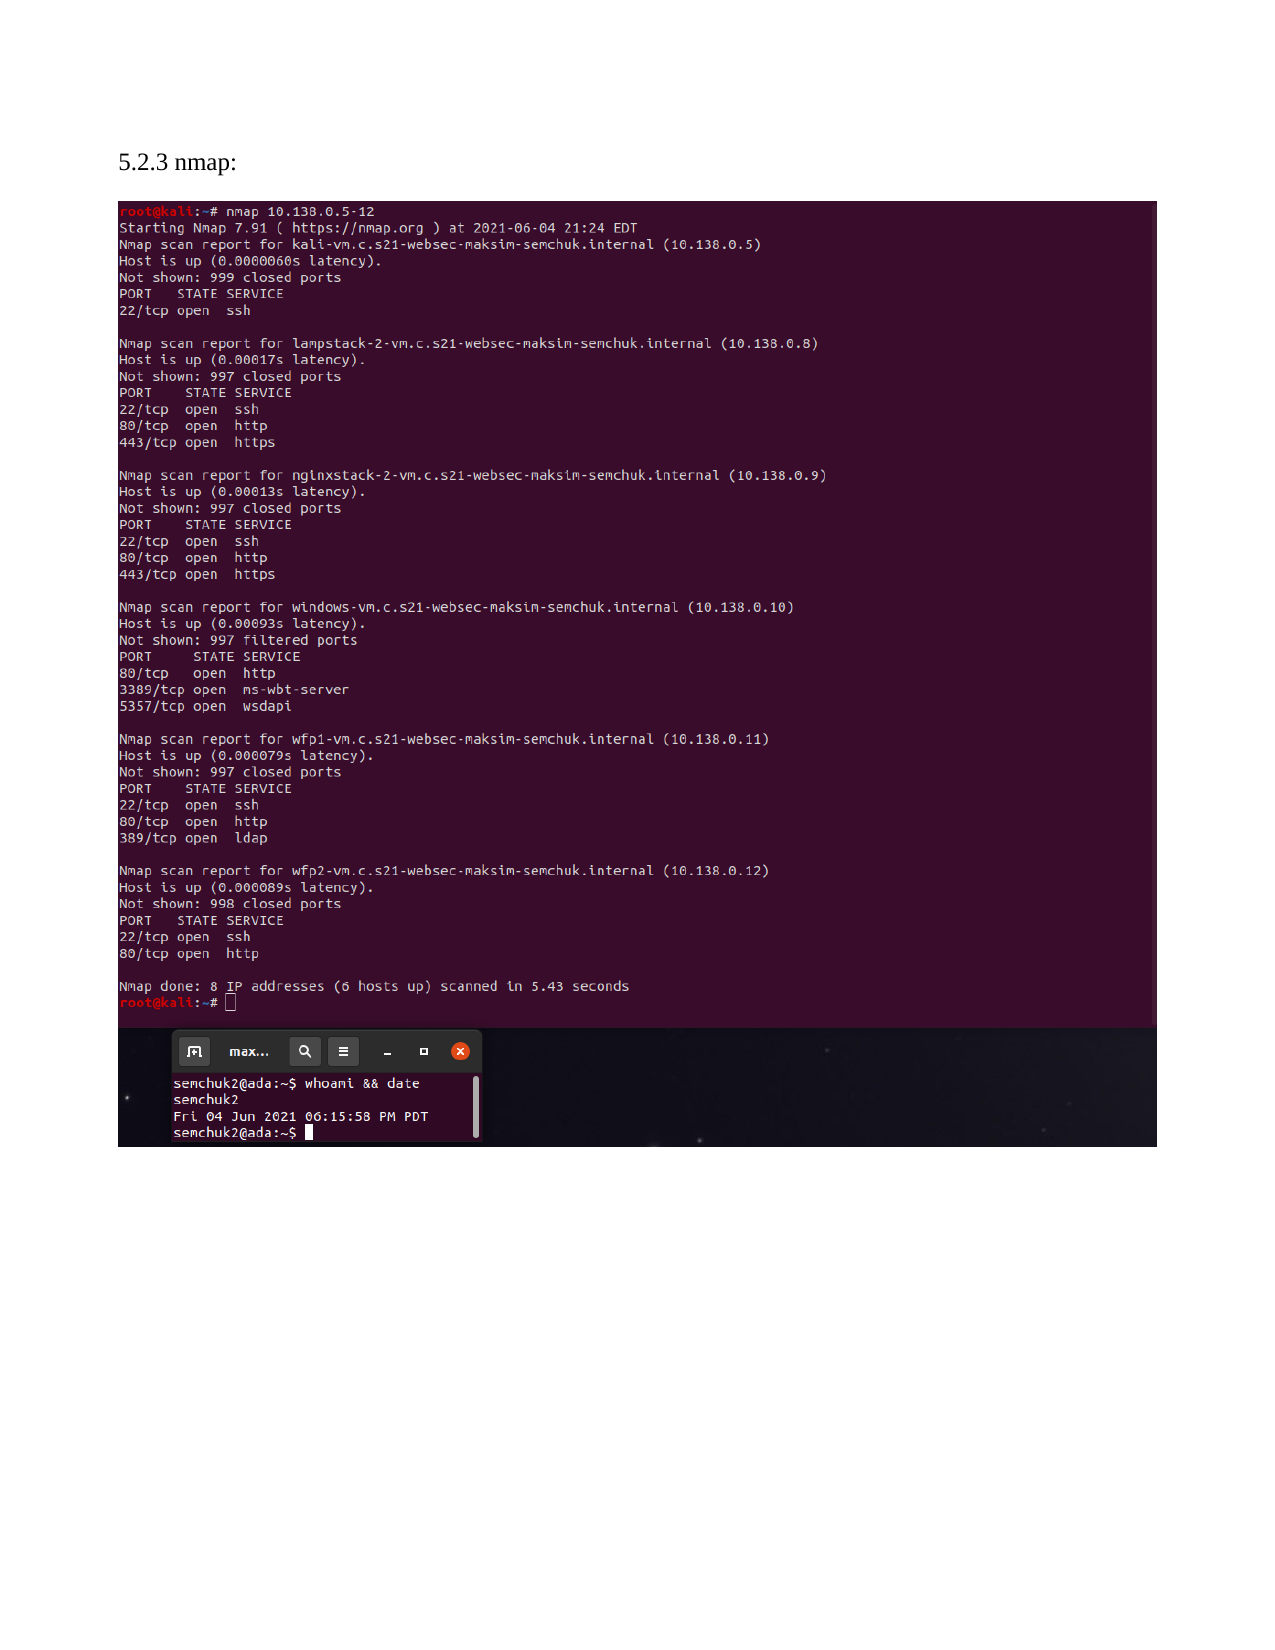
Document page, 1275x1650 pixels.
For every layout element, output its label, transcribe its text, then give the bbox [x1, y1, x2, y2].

picture [118, 201, 1157, 1147]
text 5.2.3 nmap: [118, 147, 1157, 176]
